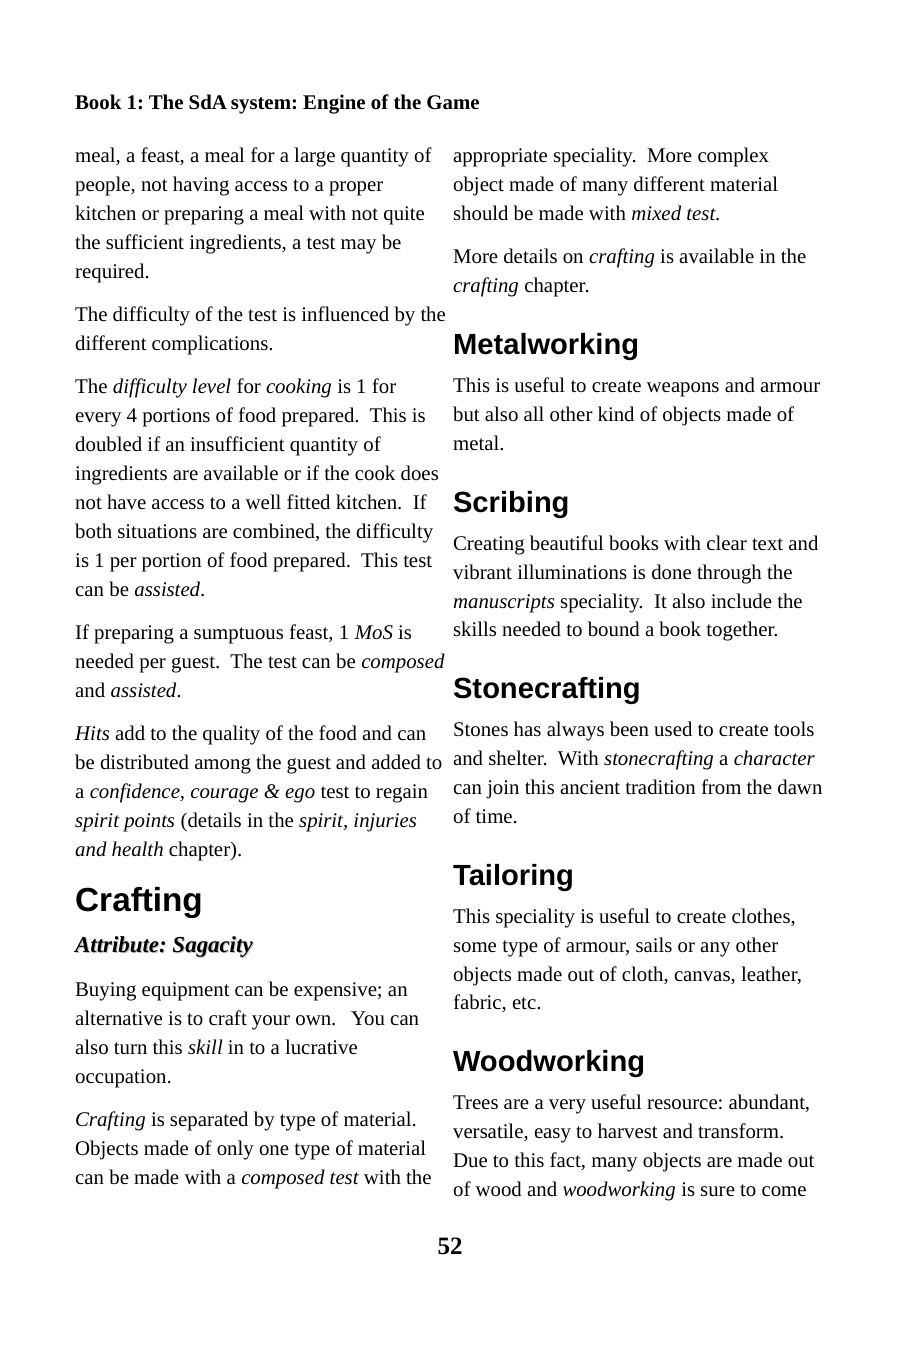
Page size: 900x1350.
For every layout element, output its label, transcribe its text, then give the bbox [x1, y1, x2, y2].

subtitle Stonecrafting [453, 671, 825, 705]
subtitle Crafting [75, 880, 447, 918]
subtitle Metalworking [453, 327, 825, 361]
subtitle Woodworking [453, 1044, 825, 1078]
text Buying equipment can be expensive; an alternative is to craft your own. You can also turn this skill in to a lucrative occupation. [75, 977, 447, 1088]
text Trees are a very useful resource: abundant, versatile, easy to harvest and transform. Due to this fact, many objects are made out of wood and woodworking is sure to come [453, 1090, 825, 1201]
text Creating beautiful books with clear text and vibrant illuminations is done through the manuscripts speciality. It also include the skills needed to bound a book together. [453, 531, 825, 641]
text Stones has always been used to create tools and shelter. With stonecrafting a character can join this ancient tradition from the dawn of time. [453, 717, 825, 828]
text This is useful to create weapons and armour but also all other kind of objects made of metal. [453, 373, 825, 455]
text Hits add to the quality of the food and can be distributed among the guest and added to a confidence, courage & ego test to regain spirit points (details in the spirit, injuries and health chapter). [75, 721, 447, 861]
text Crafting is separated by type of material. Objects made of only one type of material can be made with a composed test with the [75, 1107, 447, 1189]
text This speciality is useful to create clothes, some type of armour, sails or any other objects made out of cloth, canvas, leather, fabric, etc. [453, 904, 825, 1014]
subtitle Scribing [453, 485, 825, 518]
text Attribute: Sagacity [75, 931, 447, 957]
text The difficulty of the test is influenced by the different complications. [75, 302, 447, 355]
subtitle Tailoring [453, 858, 825, 891]
text The difficulty level for cooking is 1 for every 4 portions of food prepared. This is doubled if an insufficient quantity of ingredients are available or if the cook does not have access to a well fitted kitchen. If both situations are combined, the difficulty is 1 per portion of food prepared. This test can be assisted. [75, 374, 447, 601]
text More details on crafting is available in the crafting chapter. [453, 244, 825, 297]
text meal, a feast, a meal for a large quantity of people, not having access to a proper kitchen or preparing a meal with not quite the sufficient ingredients, a test may be required. [75, 143, 447, 283]
text If preparing a sumptuous feast, 1 MoS is needed per guest. The test can be composed and assisted. [75, 620, 447, 702]
text appropriate speciality. More complex object made of many different material should be made with mixed test. [453, 143, 825, 225]
